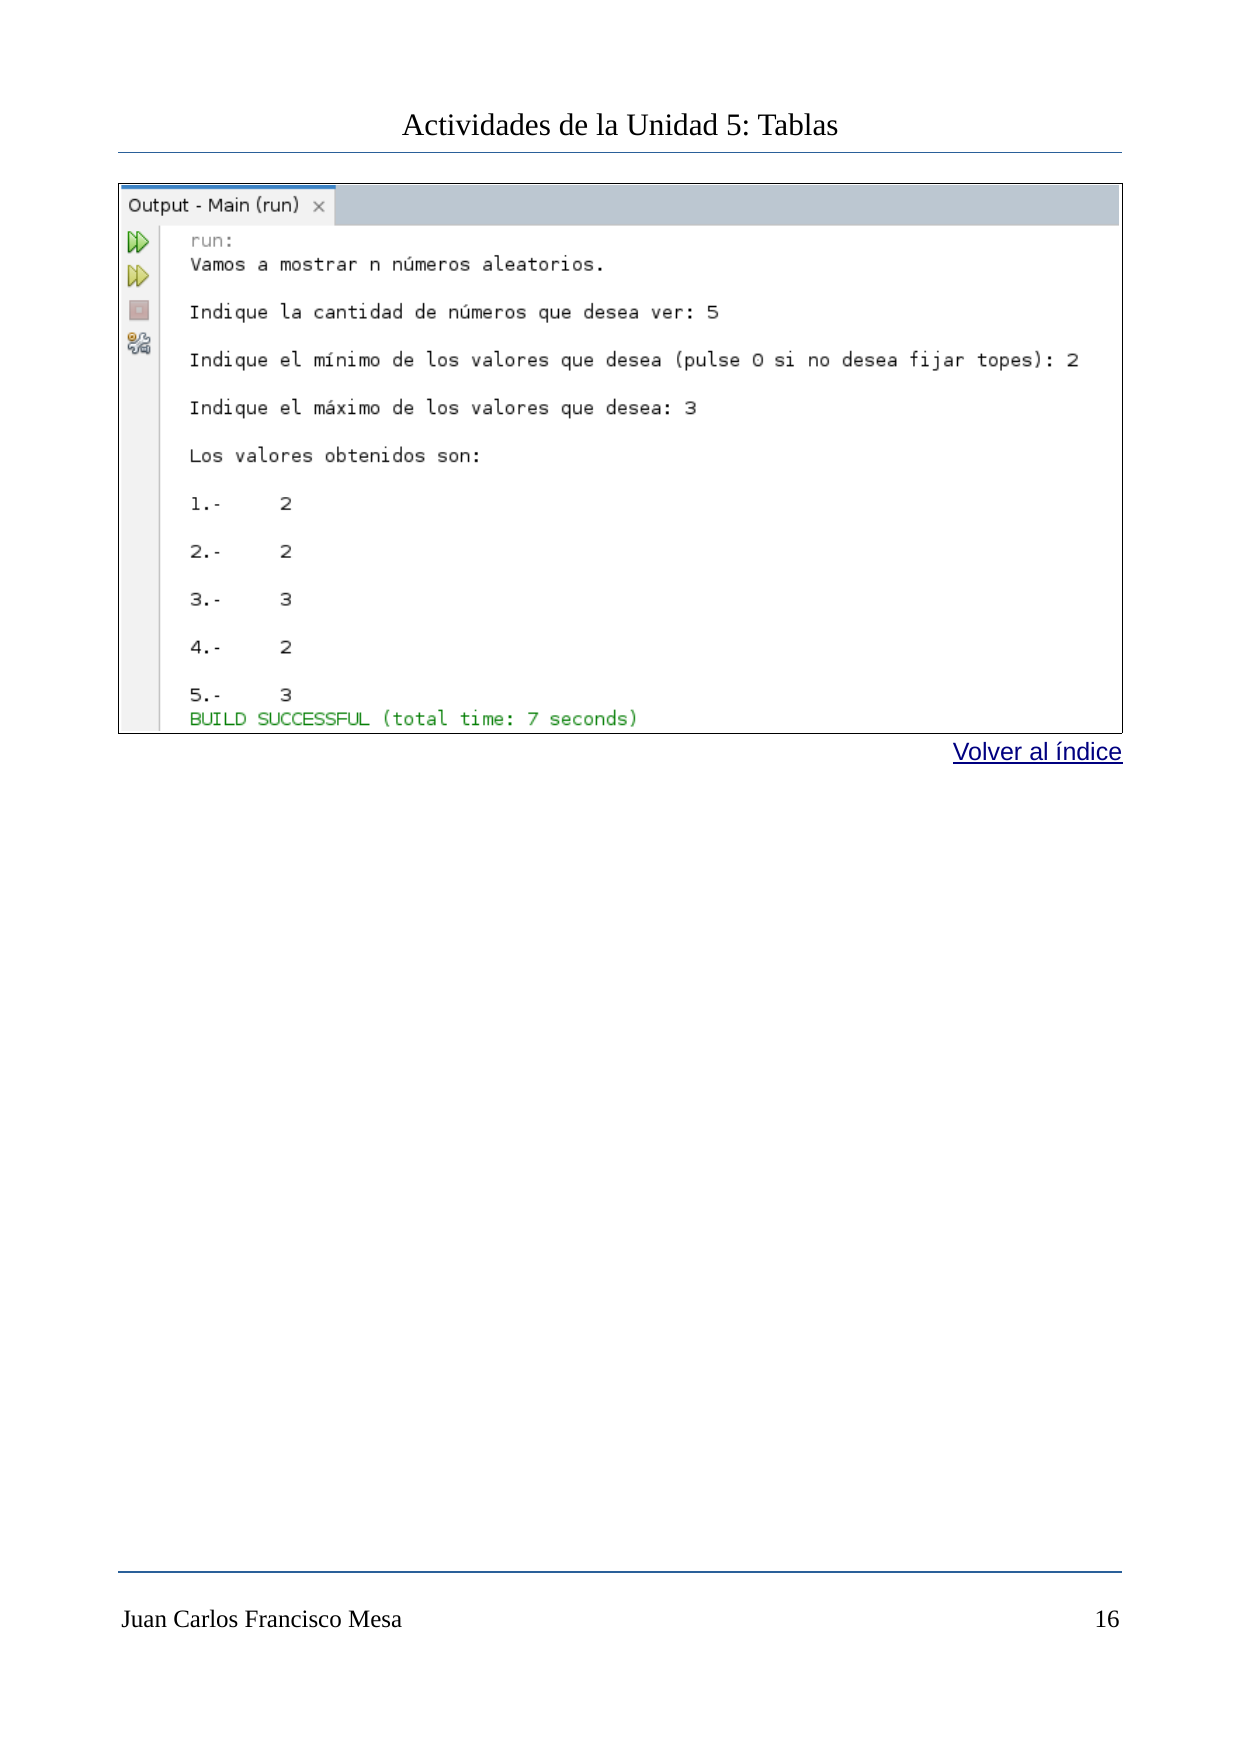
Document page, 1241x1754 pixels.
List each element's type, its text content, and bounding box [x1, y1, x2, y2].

text [119, 184, 1122, 733]
picture [121, 185, 1119, 731]
text Volver al índice [118, 734, 1122, 766]
